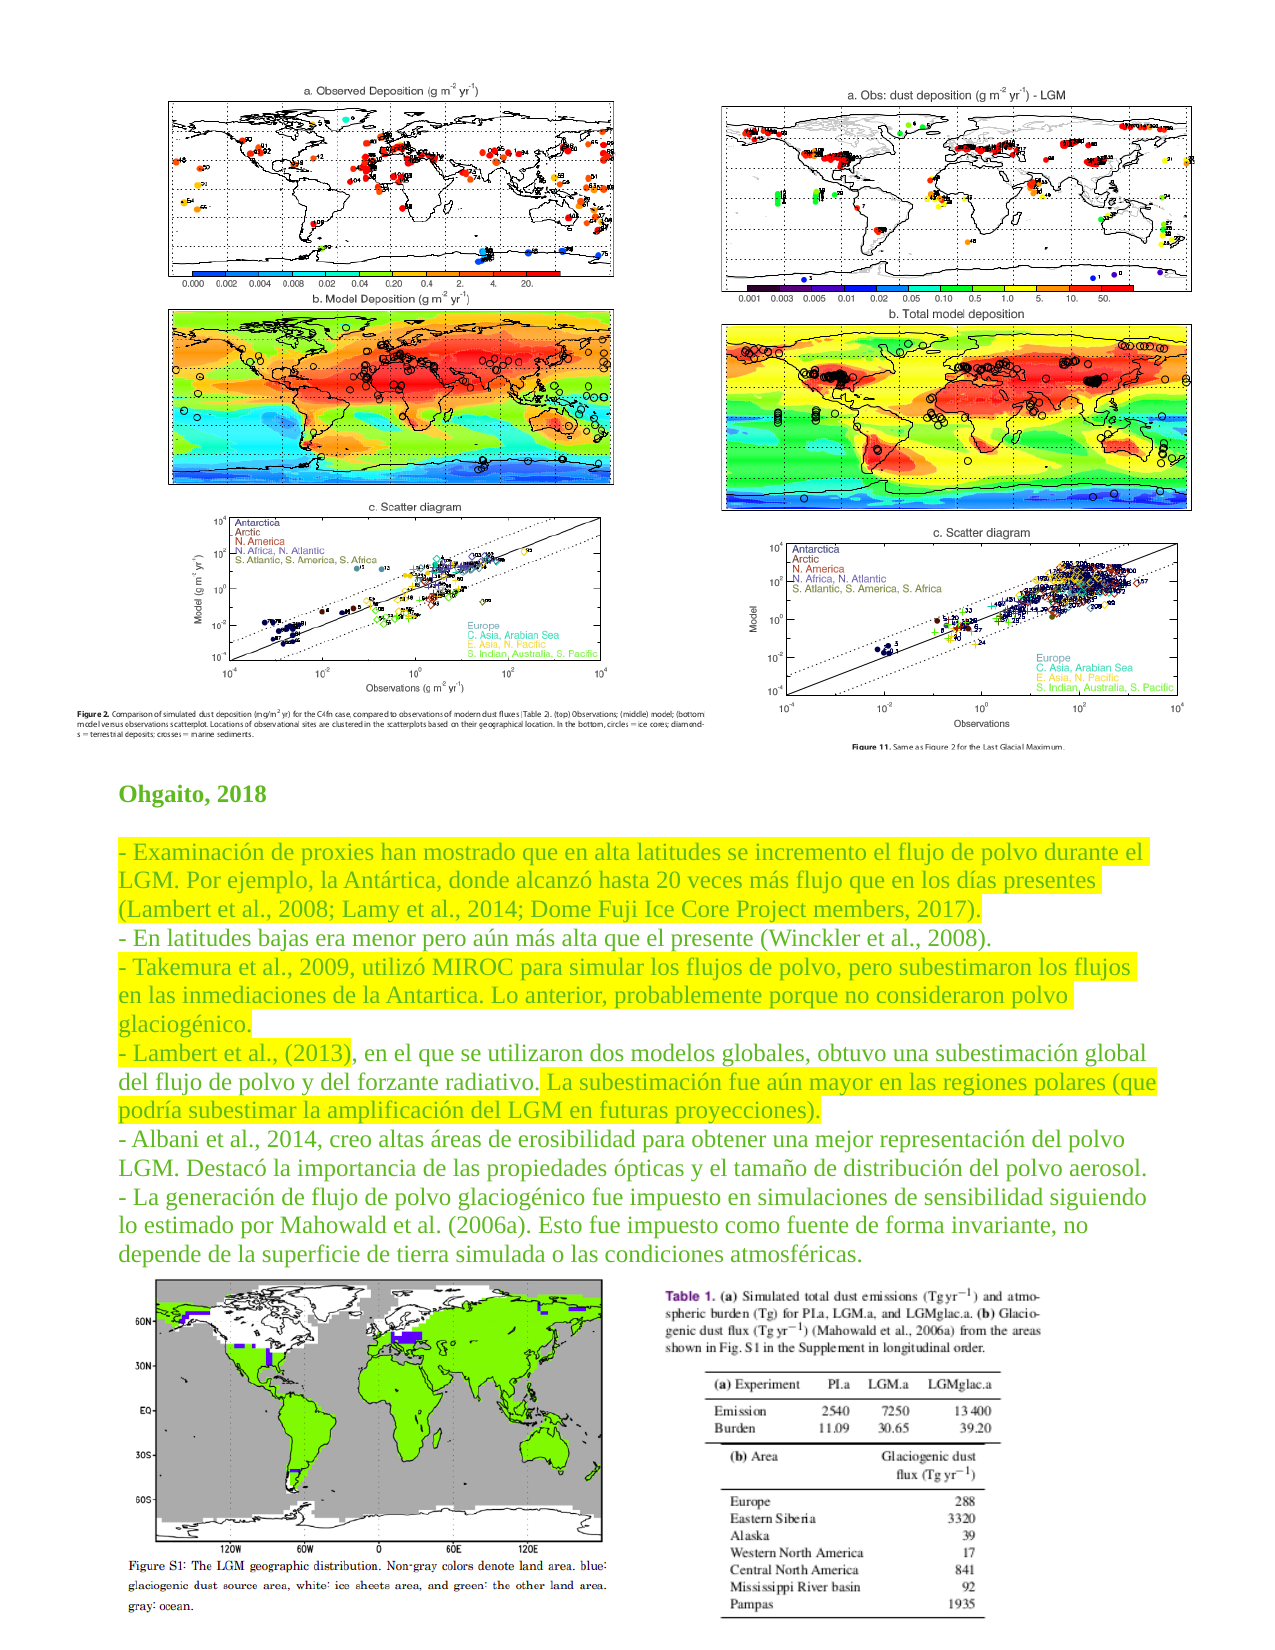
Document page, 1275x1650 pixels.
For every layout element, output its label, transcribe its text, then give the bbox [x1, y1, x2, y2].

text - Examinación de proxies han mostrado que en alta latitudes se incremento el flujo de polvo durante el LGM. Por ejemplo, la Antártica, donde alcanzó hasta 20 veces más flujo que en los días presentes (Lambert et al., 2008; Lamy et al., 2014; Dome Fuji Ice Core Project members, 2017). [118, 837, 1157, 923]
picture [107, 1268, 612, 1616]
text Ohgaito, 2018 [118, 779, 1157, 808]
picture [75, 78, 705, 745]
text - Lambert et al., (2013), en el que se utilizaron dos modelos globales, obtuvo una subestimación global del flujo de polvo y del forzante radiativo. La subestimación fue aún mayor en las regiones polares (que podría subestimar la amplificación del LGM en futuras proyecciones). [118, 1038, 1157, 1124]
text - La generación de flujo de polvo glaciogénico fue impuesto en simulaciones de sensibilidad siguiendo lo estimado por Mahowald et al. (2006a). Esto fue impuesto como fuente de forma invariante, no depende de la superficie de tierra simulada o las condiciones atmosféricas. [118, 1182, 1157, 1268]
text - Takemura et al., 2009, utilizó MIROC para simular los flujos de polvo, pero subestimaron los flujos en las inmediaciones de la Antartica. Lo anterior, probablemente porque no consideraron polvo glaciogénico. [118, 952, 1157, 1038]
text - Albani et al., 2014, creo altas áreas de erosibilidad para obtener una mejor representación del polvo LGM. Destacó la importancia de las propiedades ópticas y el tamaño de distribución del polvo aerosol. [118, 1124, 1157, 1182]
picture [718, 82, 1209, 750]
picture [657, 1274, 1065, 1644]
text - En latitudes bajas era menor pero aún más alta que el presente (Winckler et al., 2008). [118, 923, 1157, 952]
